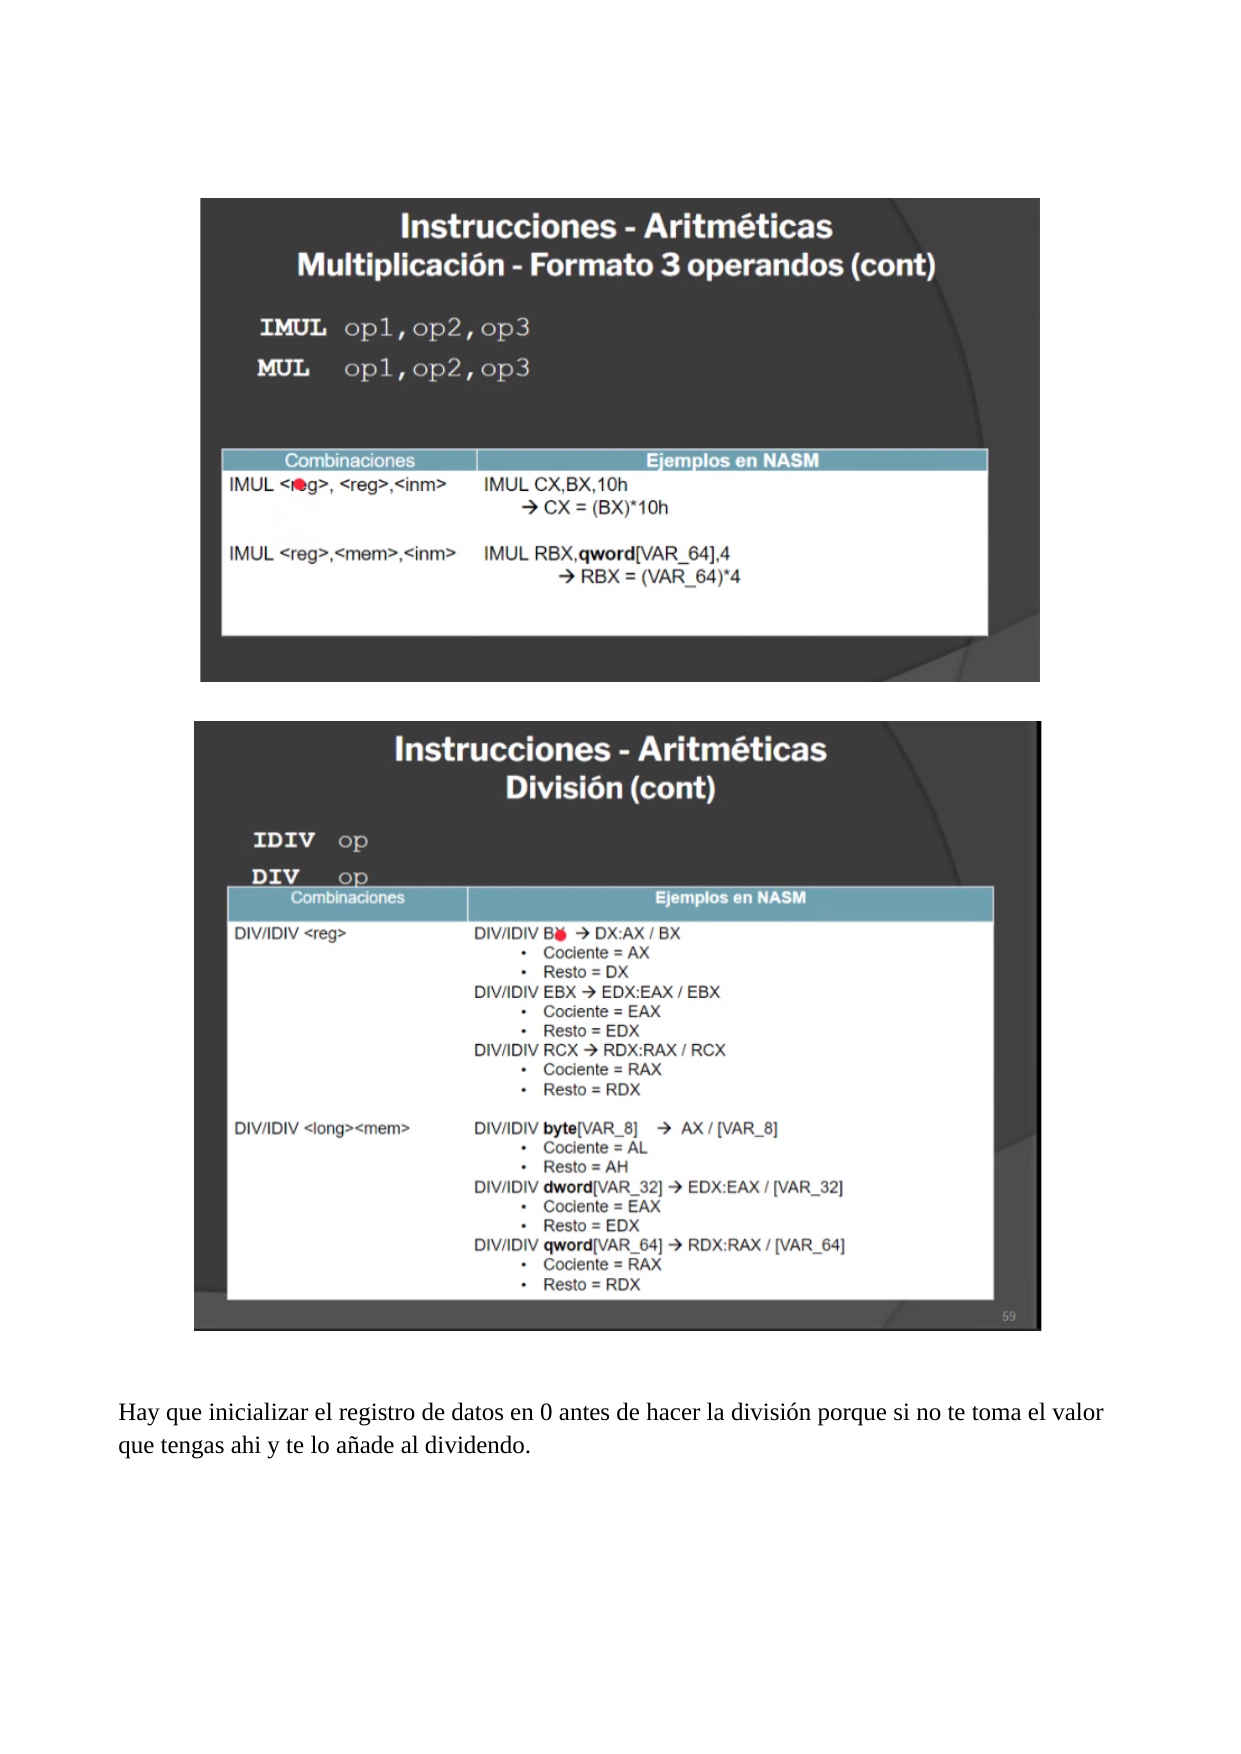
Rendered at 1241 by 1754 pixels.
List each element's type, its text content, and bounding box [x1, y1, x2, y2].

text Hay que inicializar el registro de datos en 0 antes de hacer la división porque si no te toma el valor que tengas ahi y te lo añade al dividendo. [118, 199, 1122, 1459]
picture [194, 721, 1042, 1331]
picture [200, 198, 1040, 682]
